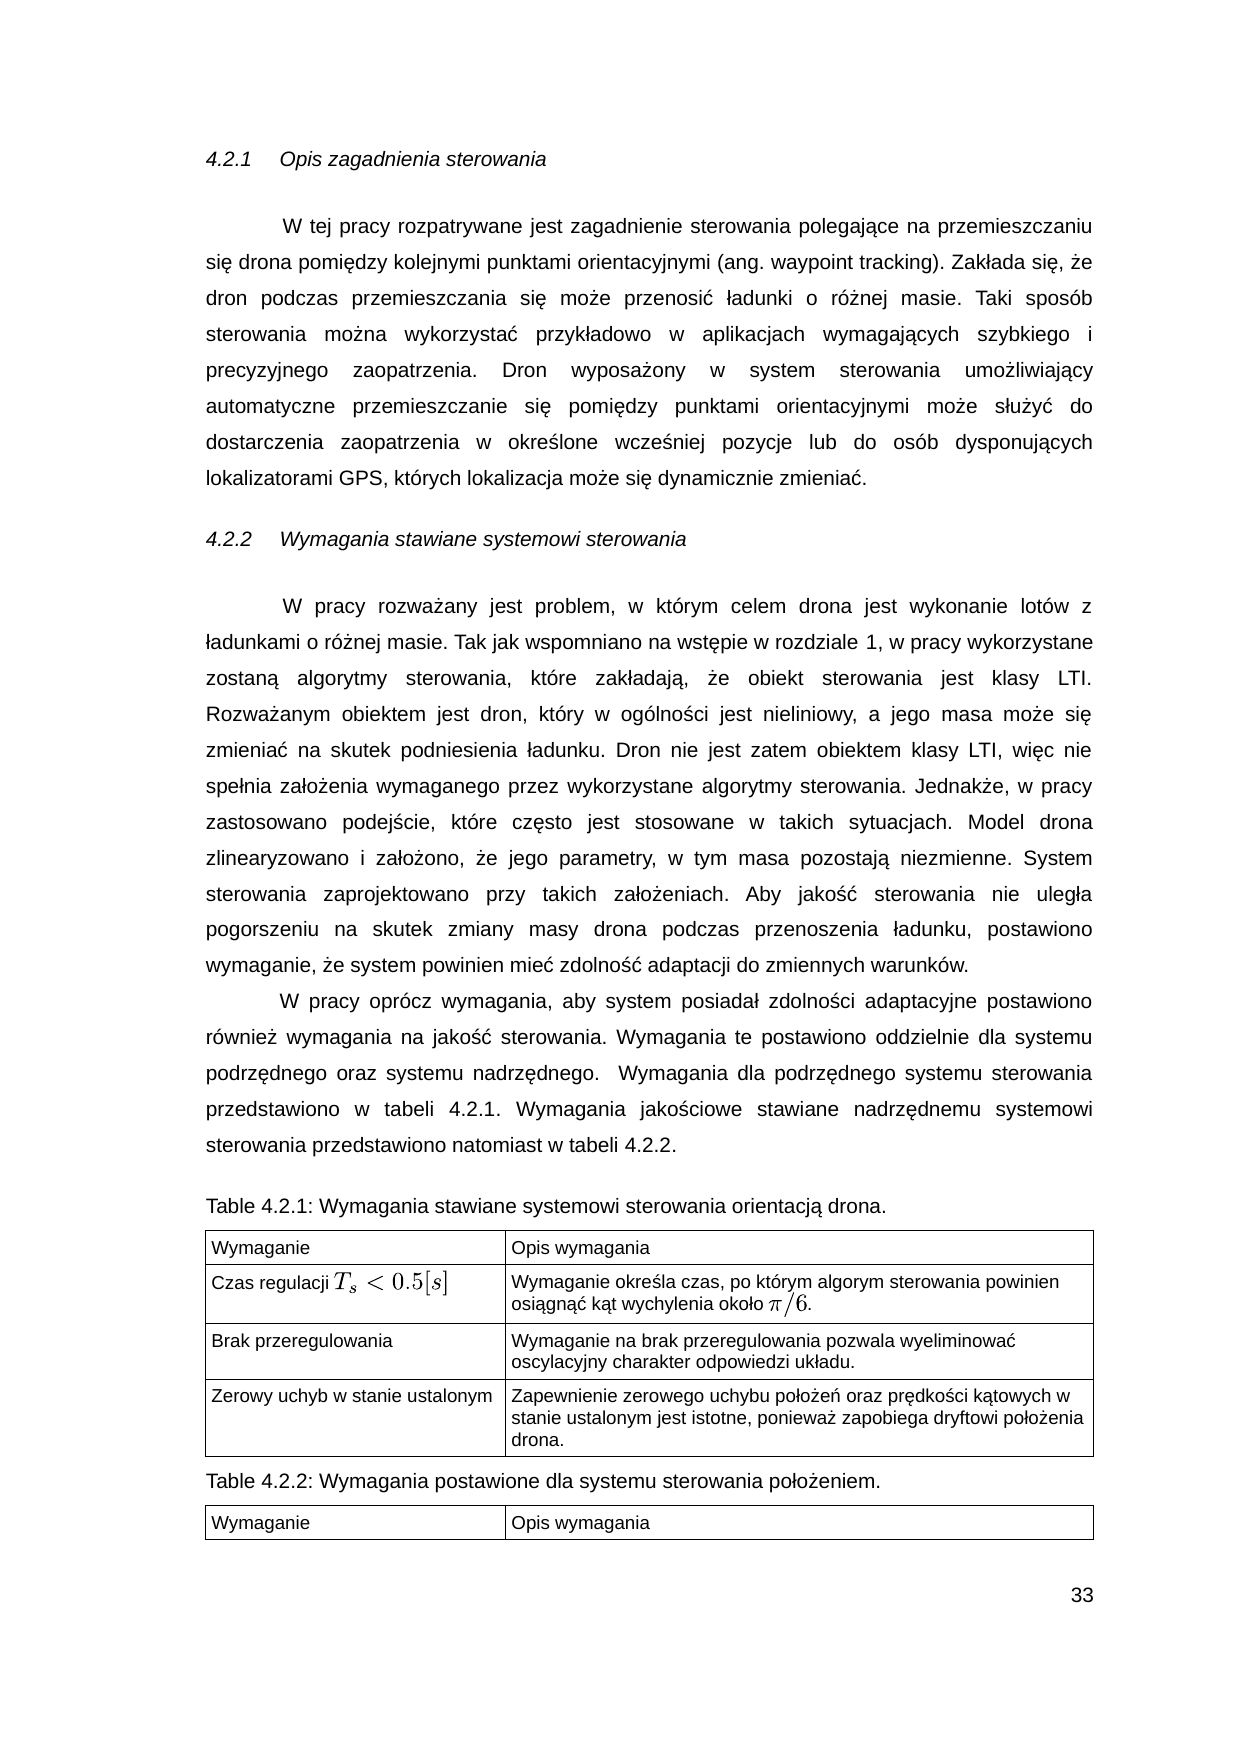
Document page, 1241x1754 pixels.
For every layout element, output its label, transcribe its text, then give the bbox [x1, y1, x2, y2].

table_cell Zerowy uchyb w stanie ustalonym [206, 1380, 505, 1456]
table_cell Wymaganie na brak przeregulowania pozwala wyeliminować oscylacyjny charakter odpowiedzi układu. [506, 1324, 1093, 1378]
text W pracy oprócz wymagania, aby system posiadał zdolności adaptacyjne postawiono również wymagania na jakość sterowania. Wymagania te postawiono oddzielnie dla systemu podrzędnego oraz systemu nadrzędnego. Wymagania dla podrzędnego systemu sterowania przedstawiono w tabeli 4.2.1. Wymagania jakościowe stawiane nadrzędnemu systemowi sterowania przedstawiono natomiast w tabeli 4.2.2. [206, 989, 1093, 1157]
text W tej pracy rozpatrywane jest zagadnienie sterowania polegające na przemieszczaniu się drona pomiędzy kolejnymi punktami orientacyjnymi (ang. waypoint tracking). Zakłada się, że dron podczas przemieszczania się może przenosić ładunki o różnej masie. Taki sposób sterowania można wykorzystać przykładowo w aplikacjach wymagających szybkiego i precyzyjnego zaopatrzenia. Dron wyposażony w system sterowania umożliwiający automatyczne przemieszczanie się pomiędzy punktami orientacyjnymi może służyć do dostarczenia zaopatrzenia w określone wcześniej pozycje lub do osób dysponujących lokalizatorami GPS, których lokalizacja może się dynamicznie zmieniać. [206, 214, 1093, 490]
text W pracy rozważany jest problem, w którym celem drona jest wykonanie lotów z ładunkami o różnej masie. Tak jak wspomniano na wstępie w rozdziale 1, w pracy wykorzystane zostaną algorytmy sterowania, które zakładają, że obiekt sterowania jest klasy LTI. Rozważanym obiektem jest dron, który w ogólności jest nieliniowy, a jego masa może się zmieniać na skutek podniesienia ładunku. Dron nie jest zatem obiektem klasy LTI, więc nie spełnia założenia wymaganego przez wykorzystane algorytmy sterowania. Jednakże, w pracy zastosowano podejście, które często jest stosowane w takich sytuacjach. Model drona zlinearyzowano i założono, że jego parametry, w tym masa pozostają niezmienne. System sterowania zaprojektowano przy takich założeniach. Aby jakość sterowania nie uległa pogorszeniu na skutek zmiany masy drona podczas przenoszenia ładunku, postawiono wymaganie, że system powinien mieć zdolność adaptacji do zmiennych warunków. [206, 594, 1093, 977]
table_header Opis wymagania [506, 1506, 1093, 1539]
table_header Wymaganie [206, 1506, 505, 1539]
table_cell Wymaganie określa czas, po którym algorym sterowania powinien osiągnąć kąt wychylenia około . [506, 1265, 1093, 1323]
subtitle Wymagania stawiane systemowi sterowania [206, 527, 1093, 551]
table_cell Zapewnienie zerowego uchybu położeń oraz prędkości kątowych w stanie ustalonym jest istotne, ponieważ zapobiega dryftowi położenia drona. [506, 1380, 1093, 1456]
table_cell Brak przeregulowania [206, 1324, 505, 1378]
text Table 4.2.1: Wymagania stawiane systemowi sterowania orientacją drona. [206, 1194, 1093, 1218]
table_header Wymaganie [206, 1231, 505, 1264]
text Table 4.2.2: Wymagania postawione dla systemu sterowania położeniem. [206, 1469, 1093, 1493]
table_cell Czas regulacji [206, 1265, 505, 1323]
table_header Opis wymagania [506, 1231, 1093, 1264]
subtitle Opis zagadnienia sterowania [206, 147, 1093, 171]
